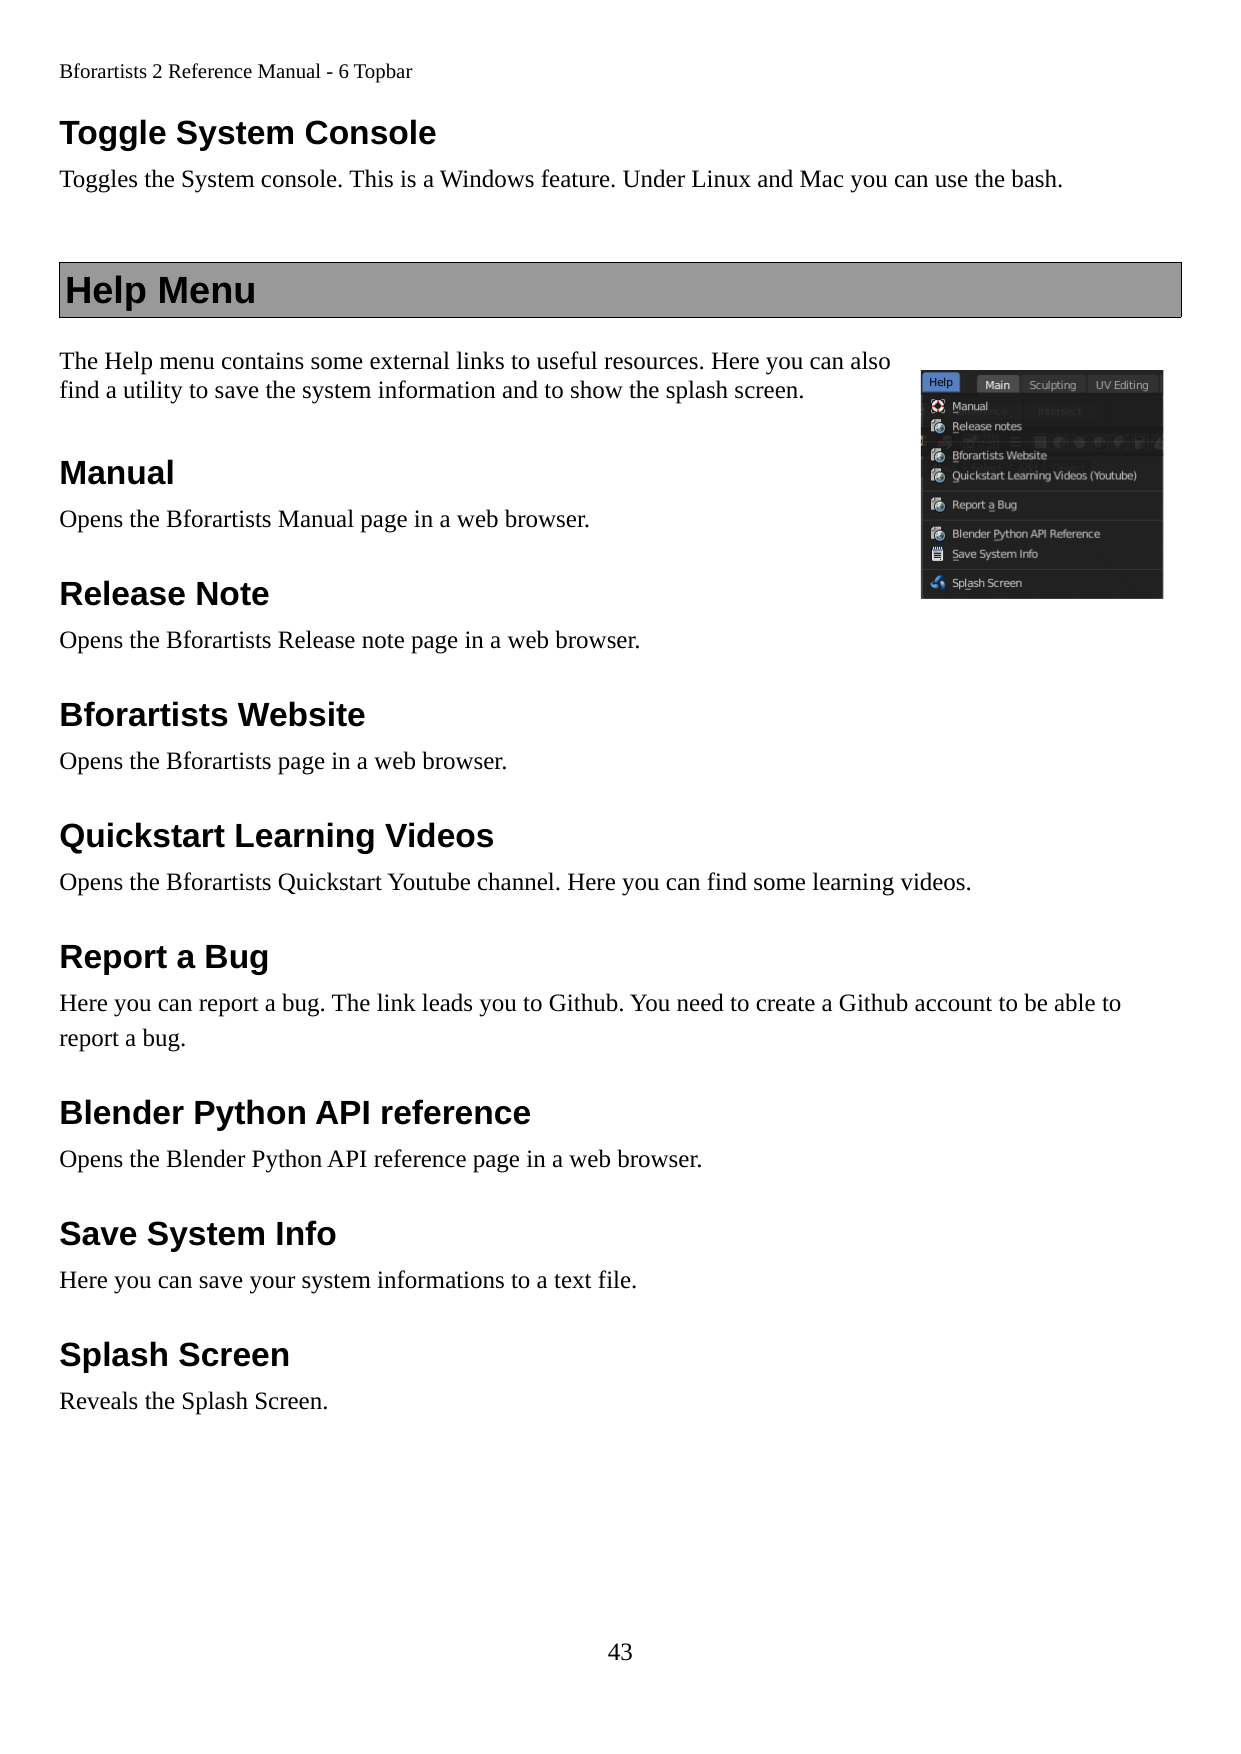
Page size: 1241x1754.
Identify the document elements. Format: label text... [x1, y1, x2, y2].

text Opens the Bforartists Manual page in a web browser. [59, 504, 920, 533]
subtitle Save System Info [59, 1214, 1181, 1252]
subtitle [1164, 453, 1181, 492]
subtitle Report a Bug [59, 937, 1181, 976]
subtitle Quickstart Learning Videos [59, 816, 1181, 855]
text Opens the Bforartists page in a web browser. [59, 746, 1181, 775]
text Here you can report a bug. The link leads you to Github. You need to create a Github account to be able to report a bug. [59, 988, 1181, 1052]
text Opens the Bforartists Quickstart Youtube channel. Here you can find some learning videos. [59, 867, 1181, 896]
subtitle Blender Python API reference [59, 1093, 1181, 1131]
subtitle Manual [59, 453, 920, 492]
subtitle Toggle System Console [59, 113, 1181, 151]
text Reveals the Splash Screen. [59, 1386, 1181, 1415]
table_header Help Menu [60, 263, 1181, 317]
text The Help menu contains some external links to useful resources. Here you can also find a utility to save the system information and to show the splash screen. [59, 346, 1181, 403]
text Opens the Bforartists Release note page in a web browser. [59, 625, 1181, 654]
subtitle Bforartists Website [59, 695, 1181, 734]
text Opens the Blender Python API reference page in a web browser. [59, 1144, 1181, 1173]
text Here you can save your system informations to a text file. [59, 1265, 1181, 1294]
picture [920, 370, 1164, 599]
subtitle Release Note [59, 574, 1181, 613]
text Toggles the System console. This is a Windows feature. Under Linux and Mac you can use the bash. [59, 164, 1181, 192]
subtitle Splash Screen [59, 1335, 1181, 1373]
